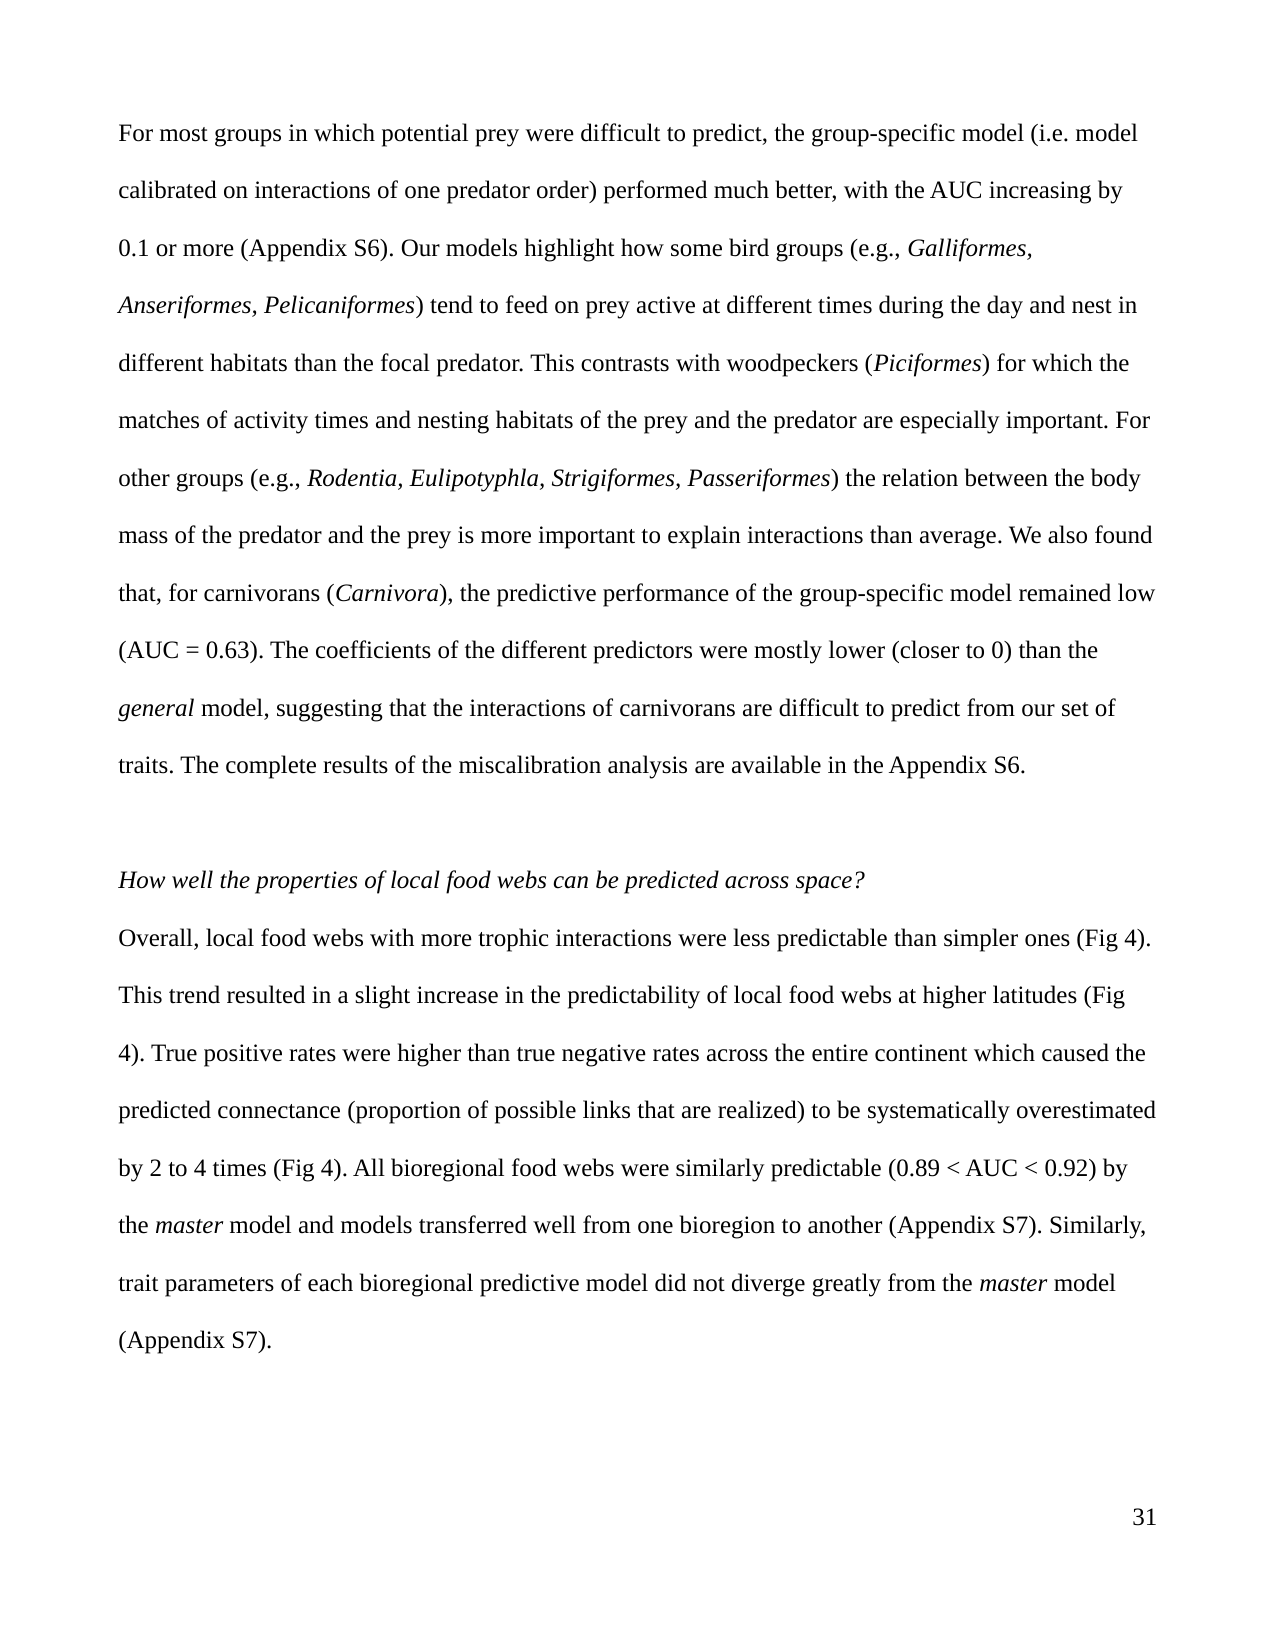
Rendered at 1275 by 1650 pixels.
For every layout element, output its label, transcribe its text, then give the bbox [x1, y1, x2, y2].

text How well the properties of local food webs can be predicted across space? [118, 866, 1157, 894]
text For most groups in which potential prey were difficult to predict, the group-specific model (i.e. model calibrated on interactions of one predator order) performed much better, with the AUC increasing by 0.1 or more (Appendix S6). Our models highlight how some bird groups (e.g., Galliformes, Anseriformes, Pelicaniformes) tend to feed on prey active at different times during the day and nest in different habitats than the focal predator. This contrasts with woodpeckers (Piciformes) for which the matches of activity times and nesting habitats of the prey and the predator are especially important. For other groups (e.g., Rodentia, Eulipotyphla, Strigiformes, Passeriformes) the relation between the body mass of the predator and the prey is more important to explain interactions than average. We also found that, for carnivorans (Carnivora), the predictive performance of the group-specific model remained low (AUC = 0.63). The coefficients of the different predictors were mostly lower (closer to 0) than the general model, suggesting that the interactions of carnivorans are difficult to predict from our set of traits. The complete results of the miscalibration analysis are available in the Appendix S6. [118, 118, 1157, 779]
text Overall, local food webs with more trophic interactions were less predictable than simpler ones (Fig 4). This trend resulted in a slight increase in the predictability of local food webs at higher latitudes (Fig 4). True positive rates were higher than true negative rates across the entire continent which caused the predicted connectance (proportion of possible links that are realized) to be systematically overestimated by 2 to 4 times (Fig 4). All bioregional food webs were similarly predictable (0.89 < AUC < 0.92) by the master model and models transferred well from one bioregion to another (Appendix S7). Similarly, trait parameters of each bioregional predictive model did not diverge greatly from the master model (Appendix S7). [118, 923, 1157, 1354]
